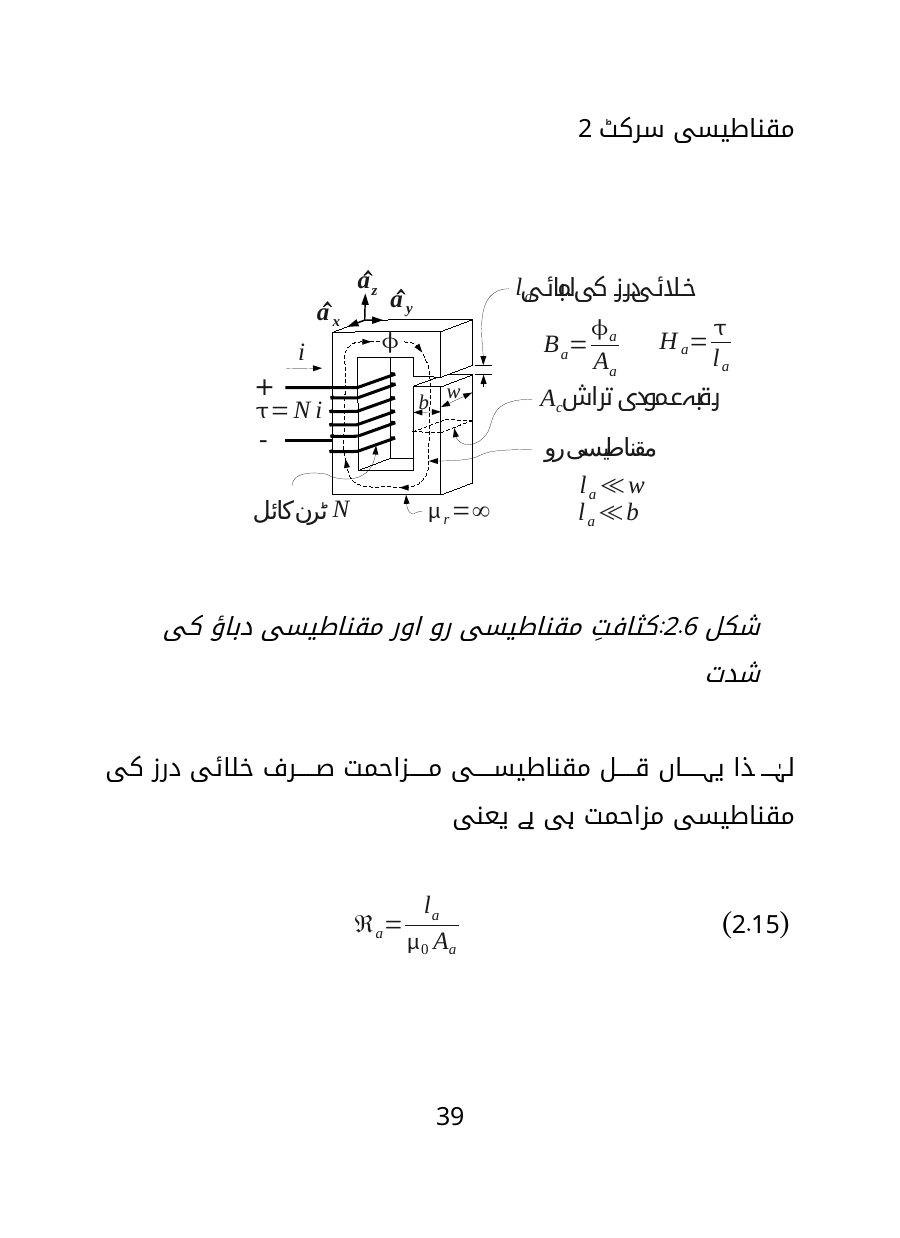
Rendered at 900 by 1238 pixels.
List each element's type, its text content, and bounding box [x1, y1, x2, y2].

table_header (2.15) [700, 886, 795, 977]
text لہٰذا یہاں قل مقناطیسی مزاحمت صرف خلائی درز کی مقناطیسی مزاحمت ہی ہے یعنی [105, 745, 795, 839]
text شکل 2.6:کثافتِ مقناطیسی رو اور مقناطیسی دباؤ کی شدت [140, 195, 760, 698]
table_header [105, 886, 700, 977]
